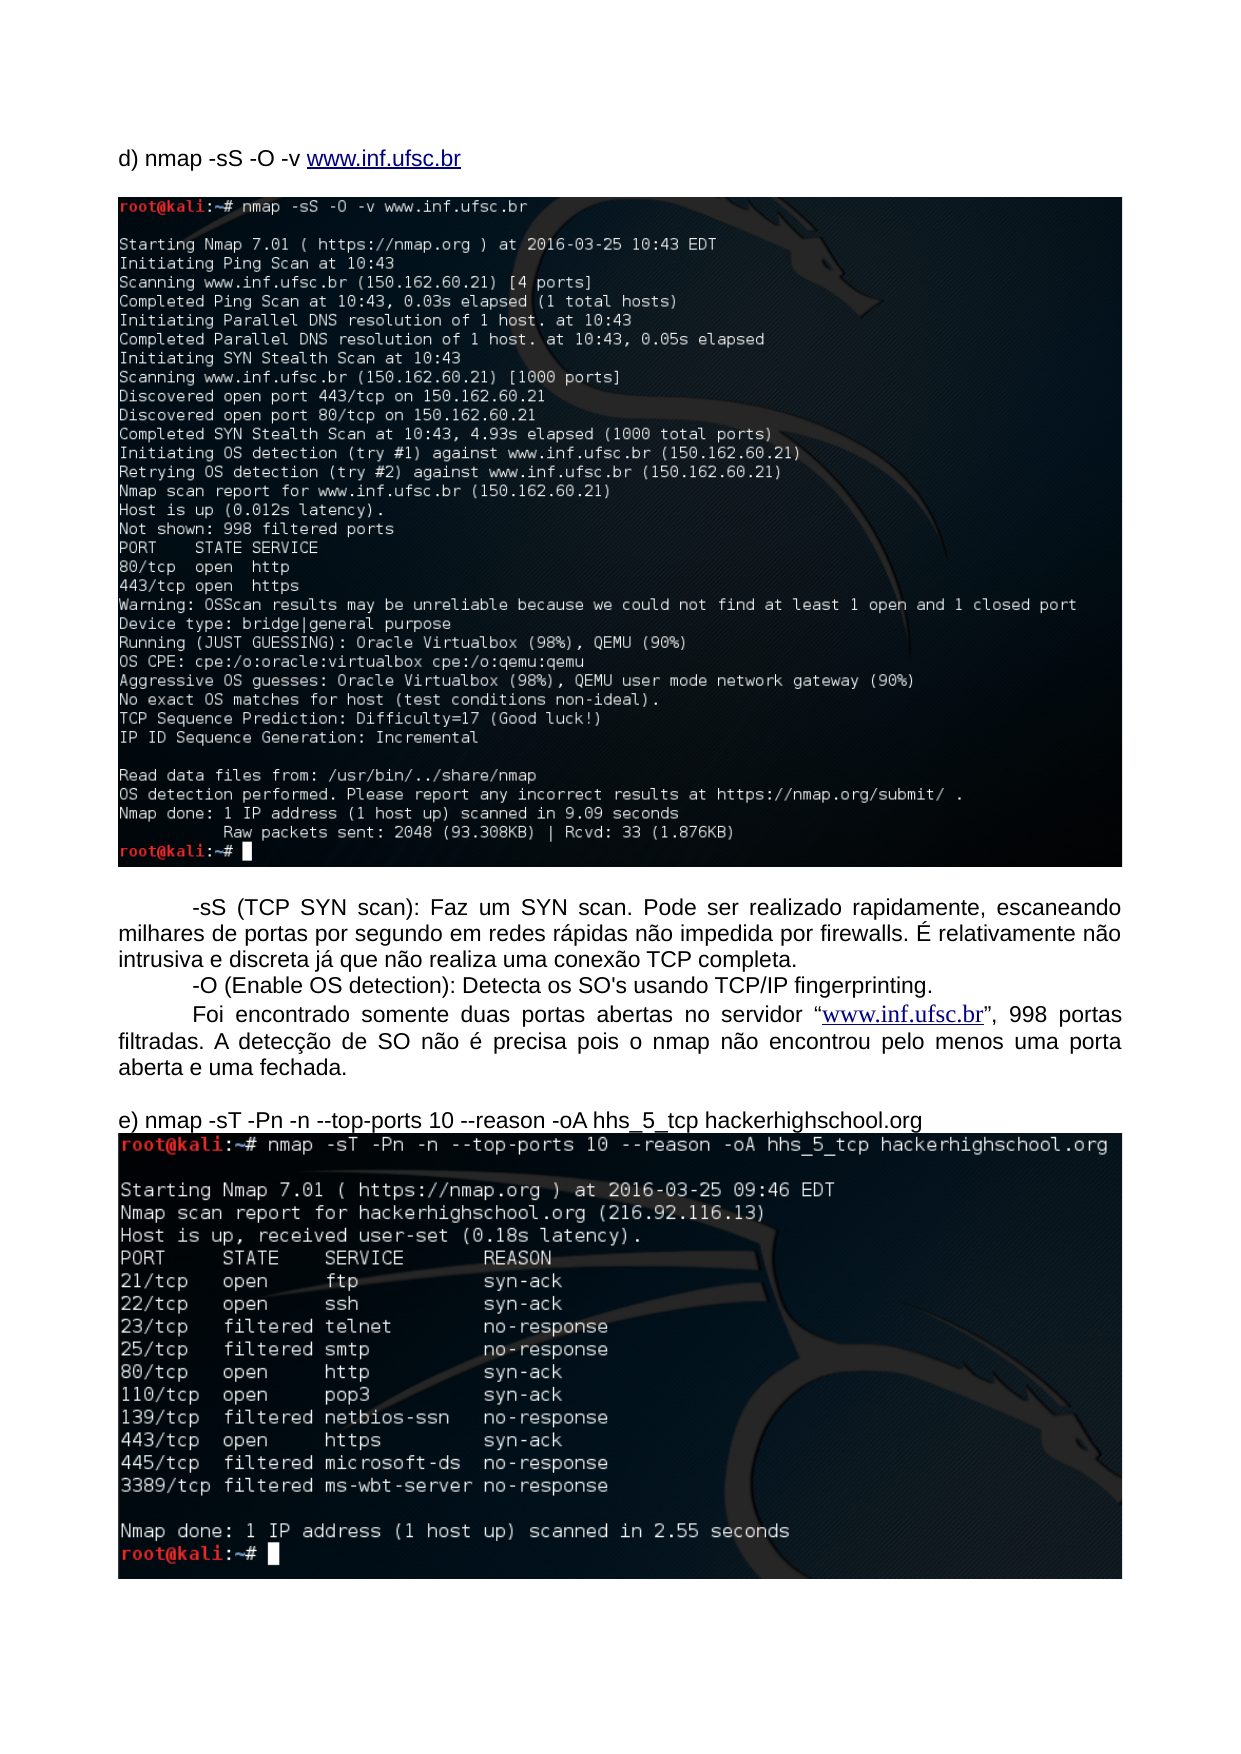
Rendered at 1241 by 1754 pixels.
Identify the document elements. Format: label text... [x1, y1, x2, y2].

text d) nmap -sS -O -v www.inf.ufsc.br [118, 144, 1122, 171]
picture [118, 197, 1123, 867]
picture [118, 1133, 1123, 1579]
text e) nmap -sT -Pn -n --top-ports 10 --reason -oA hhs_5_tcp hackerhighschool.org [118, 1107, 1122, 1133]
text Foi encontrado somente duas portas abertas no servidor “www.inf.ufsc.br”, 998 portas filtradas. A detecção de SO não é precisa pois o nmap não encontrou pelo menos uma porta aberta e uma fechada. [118, 999, 1122, 1080]
text -sS (TCP SYN scan): Faz um SYN scan. Pode ser realizado rapidamente, escaneando milhares de portas por segundo em redes rápidas não impedida por firewalls. É relativamente não intrusiva e discreta já que não realiza uma conexão TCP completa. [118, 893, 1122, 972]
text -O (Enable OS detection): Detecta os SO's usando TCP/IP fingerprinting. [118, 972, 1122, 999]
